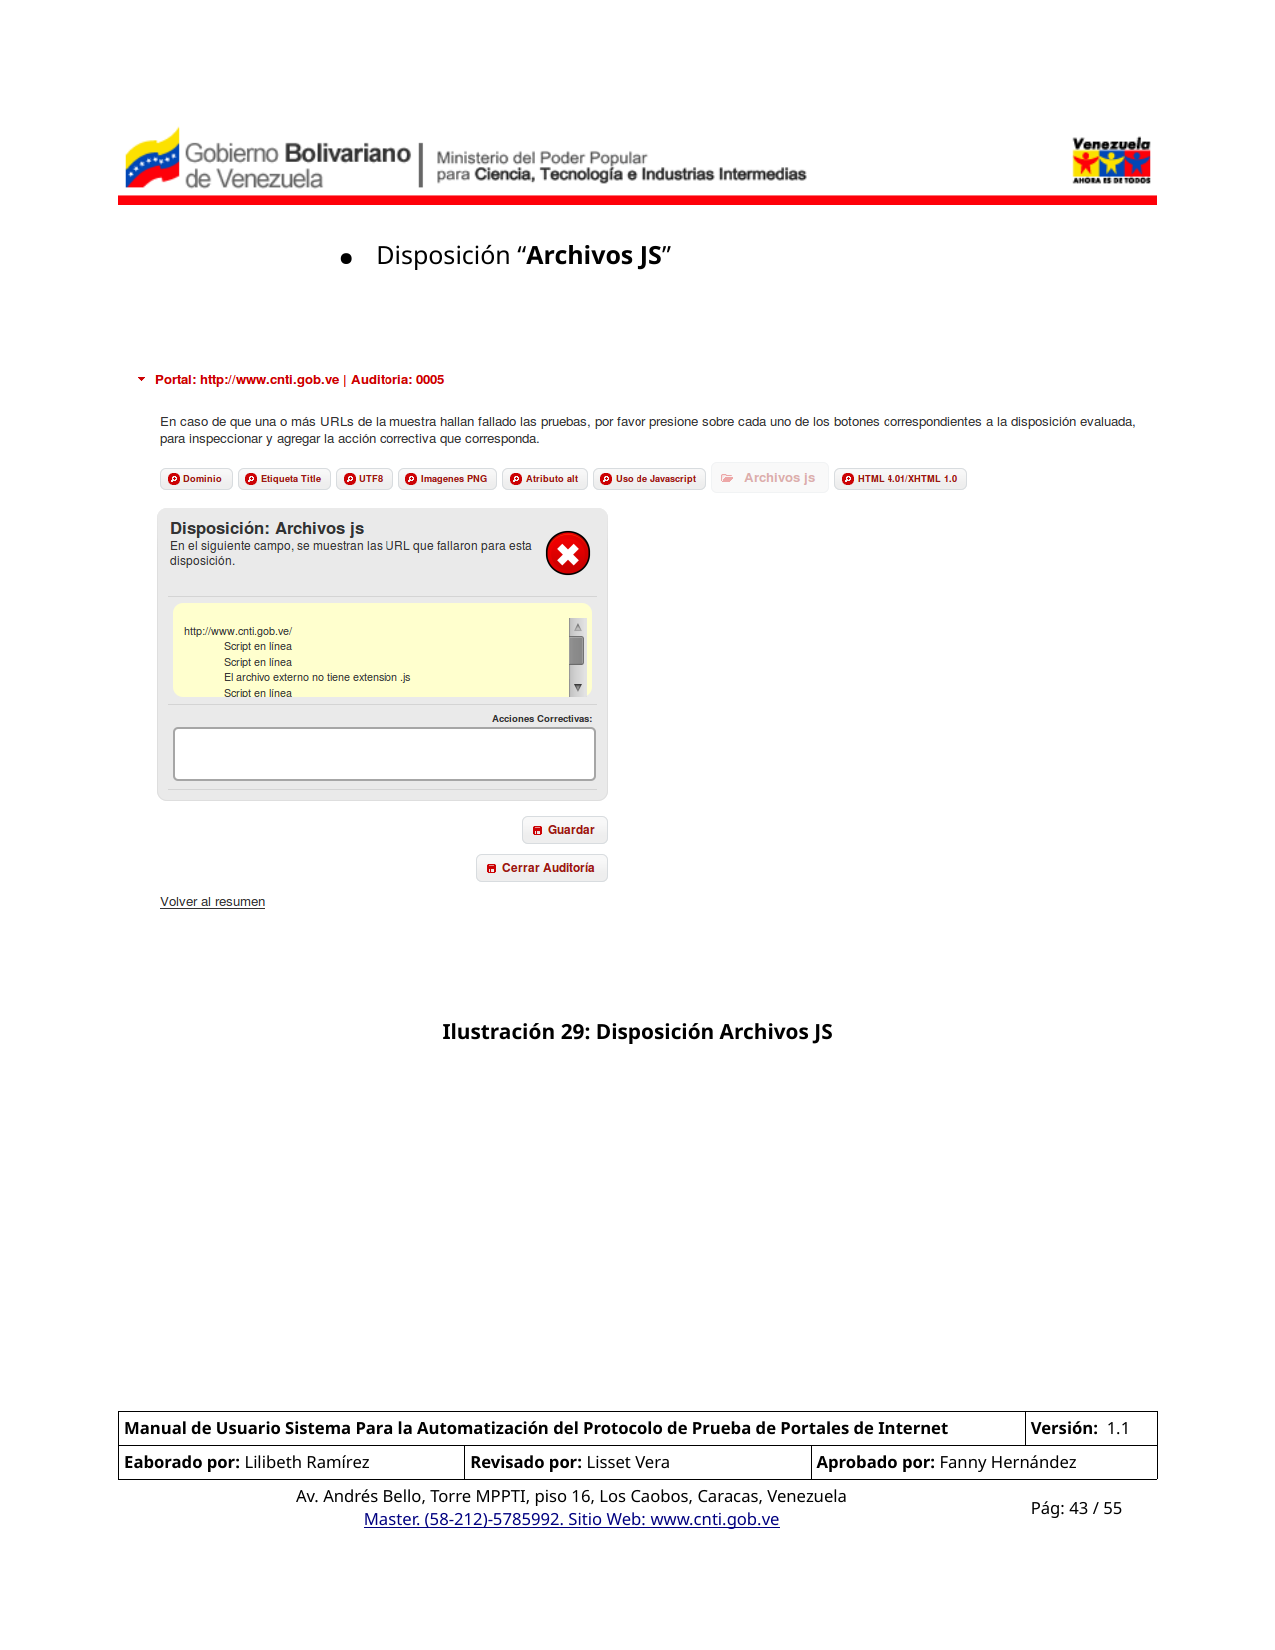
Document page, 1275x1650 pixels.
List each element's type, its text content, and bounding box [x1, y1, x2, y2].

picture [136, 372, 1139, 911]
text Ilustración 29: Disposición Archivos JS [118, 1017, 1157, 1046]
list Disposición “Archivos JS” [339, 238, 1098, 272]
picture [118, 119, 1157, 205]
